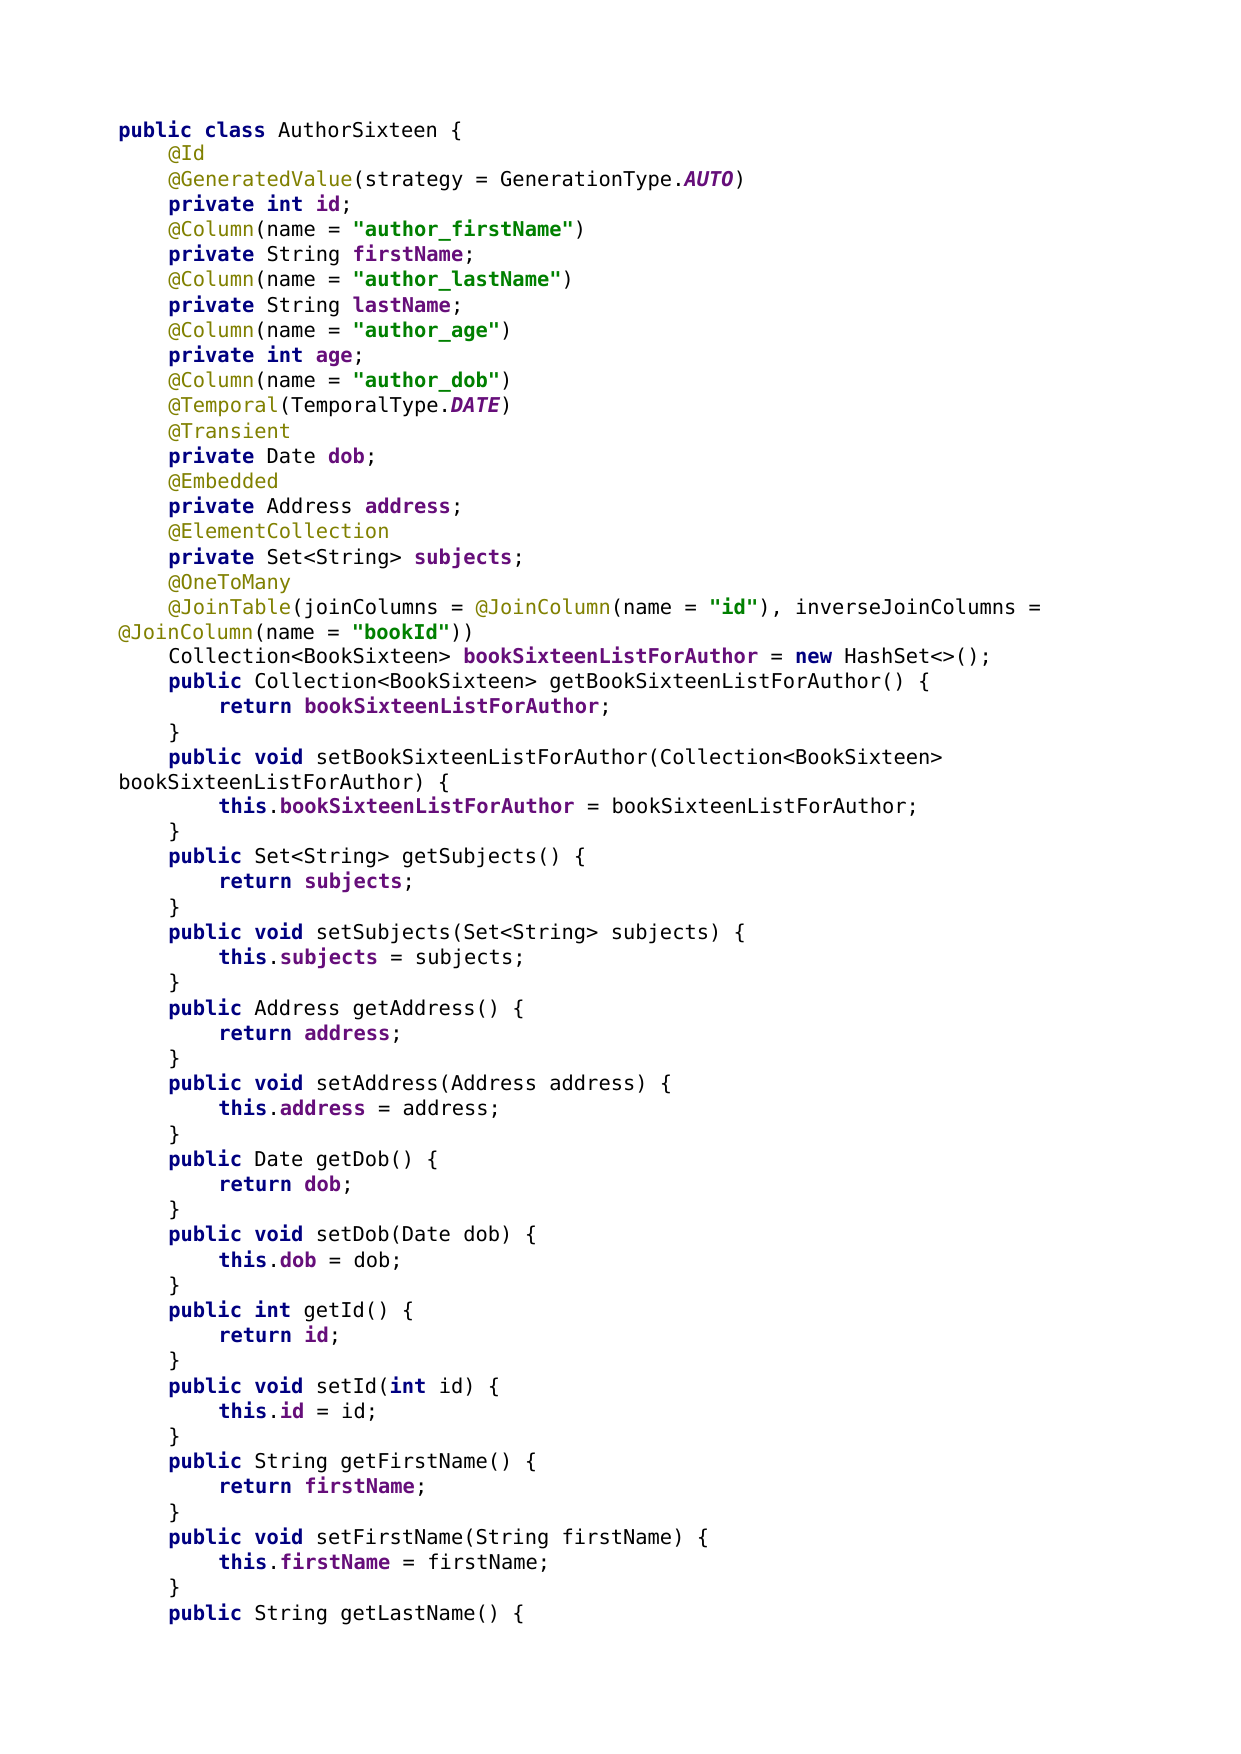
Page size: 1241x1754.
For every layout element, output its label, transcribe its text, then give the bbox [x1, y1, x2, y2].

text private String firstName; [118, 243, 1122, 268]
text } [118, 1349, 1122, 1374]
text public void setBookSixteenListForAuthor(Collection<BookSixteen> bookSixteenListForAuthor) { [118, 745, 1122, 794]
text } [118, 720, 1122, 745]
text public String getFirstName() { [118, 1450, 1122, 1475]
text } [118, 1576, 1122, 1601]
text } [118, 1273, 1122, 1298]
text Collection<BookSixteen> bookSixteenListForAuthor = new HashSet<>(); [118, 644, 1122, 670]
text } [118, 1500, 1122, 1525]
text } [118, 1122, 1122, 1147]
text return bookSixteenListForAuthor; [118, 695, 1122, 720]
text public Set<String> getSubjects() { [118, 845, 1122, 870]
text public int getId() { [118, 1298, 1122, 1324]
text public void setSubjects(Set<String> subjects) { [118, 920, 1122, 946]
text @Embedded [118, 469, 1122, 495]
text private Date dob; [118, 444, 1122, 469]
text } [118, 895, 1122, 920]
text private int id; [118, 192, 1122, 217]
text public String getLastName() { [118, 1601, 1122, 1626]
text return address; [118, 1021, 1122, 1046]
text @Column(name = "author_dob") [118, 369, 1122, 394]
text public Address getAddress() { [118, 996, 1122, 1021]
text public void setId(int id) { [118, 1374, 1122, 1399]
text return id; [118, 1324, 1122, 1349]
text @Transient [118, 419, 1122, 444]
text public void setFirstName(String firstName) { [118, 1525, 1122, 1551]
text @OneToMany [118, 570, 1122, 596]
text this.dob = dob; [118, 1248, 1122, 1273]
text @Id [118, 142, 1122, 167]
text } [118, 971, 1122, 996]
text this.subjects = subjects; [118, 946, 1122, 971]
text } [118, 1046, 1122, 1072]
text } [118, 1198, 1122, 1223]
text return subjects; [118, 870, 1122, 895]
text } [118, 1424, 1122, 1450]
text public class AuthorSixteen { [118, 118, 1122, 142]
text @Temporal(TemporalType.DATE) [118, 394, 1122, 419]
text this.address = address; [118, 1097, 1122, 1122]
text private Address address; [118, 495, 1122, 520]
text private int age; [118, 343, 1122, 369]
text public void setAddress(Address address) { [118, 1072, 1122, 1097]
text private String lastName; [118, 293, 1122, 318]
text this.id = id; [118, 1399, 1122, 1424]
text @ElementCollection [118, 520, 1122, 545]
text @GeneratedValue(strategy = GenerationType.AUTO) [118, 167, 1122, 192]
text return firstName; [118, 1475, 1122, 1500]
text @Column(name = "author_firstName") [118, 217, 1122, 243]
text public void setDob(Date dob) { [118, 1223, 1122, 1248]
text private Set<String> subjects; [118, 545, 1122, 570]
text public Date getDob() { [118, 1147, 1122, 1172]
text public Collection<BookSixteen> getBookSixteenListForAuthor() { [118, 670, 1122, 695]
text } [118, 819, 1122, 845]
text @JoinTable(joinColumns = @JoinColumn(name = "id"), inverseJoinColumns = @JoinColumn(name = "bookId")) [118, 596, 1122, 644]
text this.firstName = firstName; [118, 1551, 1122, 1576]
text return dob; [118, 1172, 1122, 1198]
text @Column(name = "author_age") [118, 318, 1122, 343]
text this.bookSixteenListForAuthor = bookSixteenListForAuthor; [118, 794, 1122, 819]
text @Column(name = "author_lastName") [118, 268, 1122, 293]
